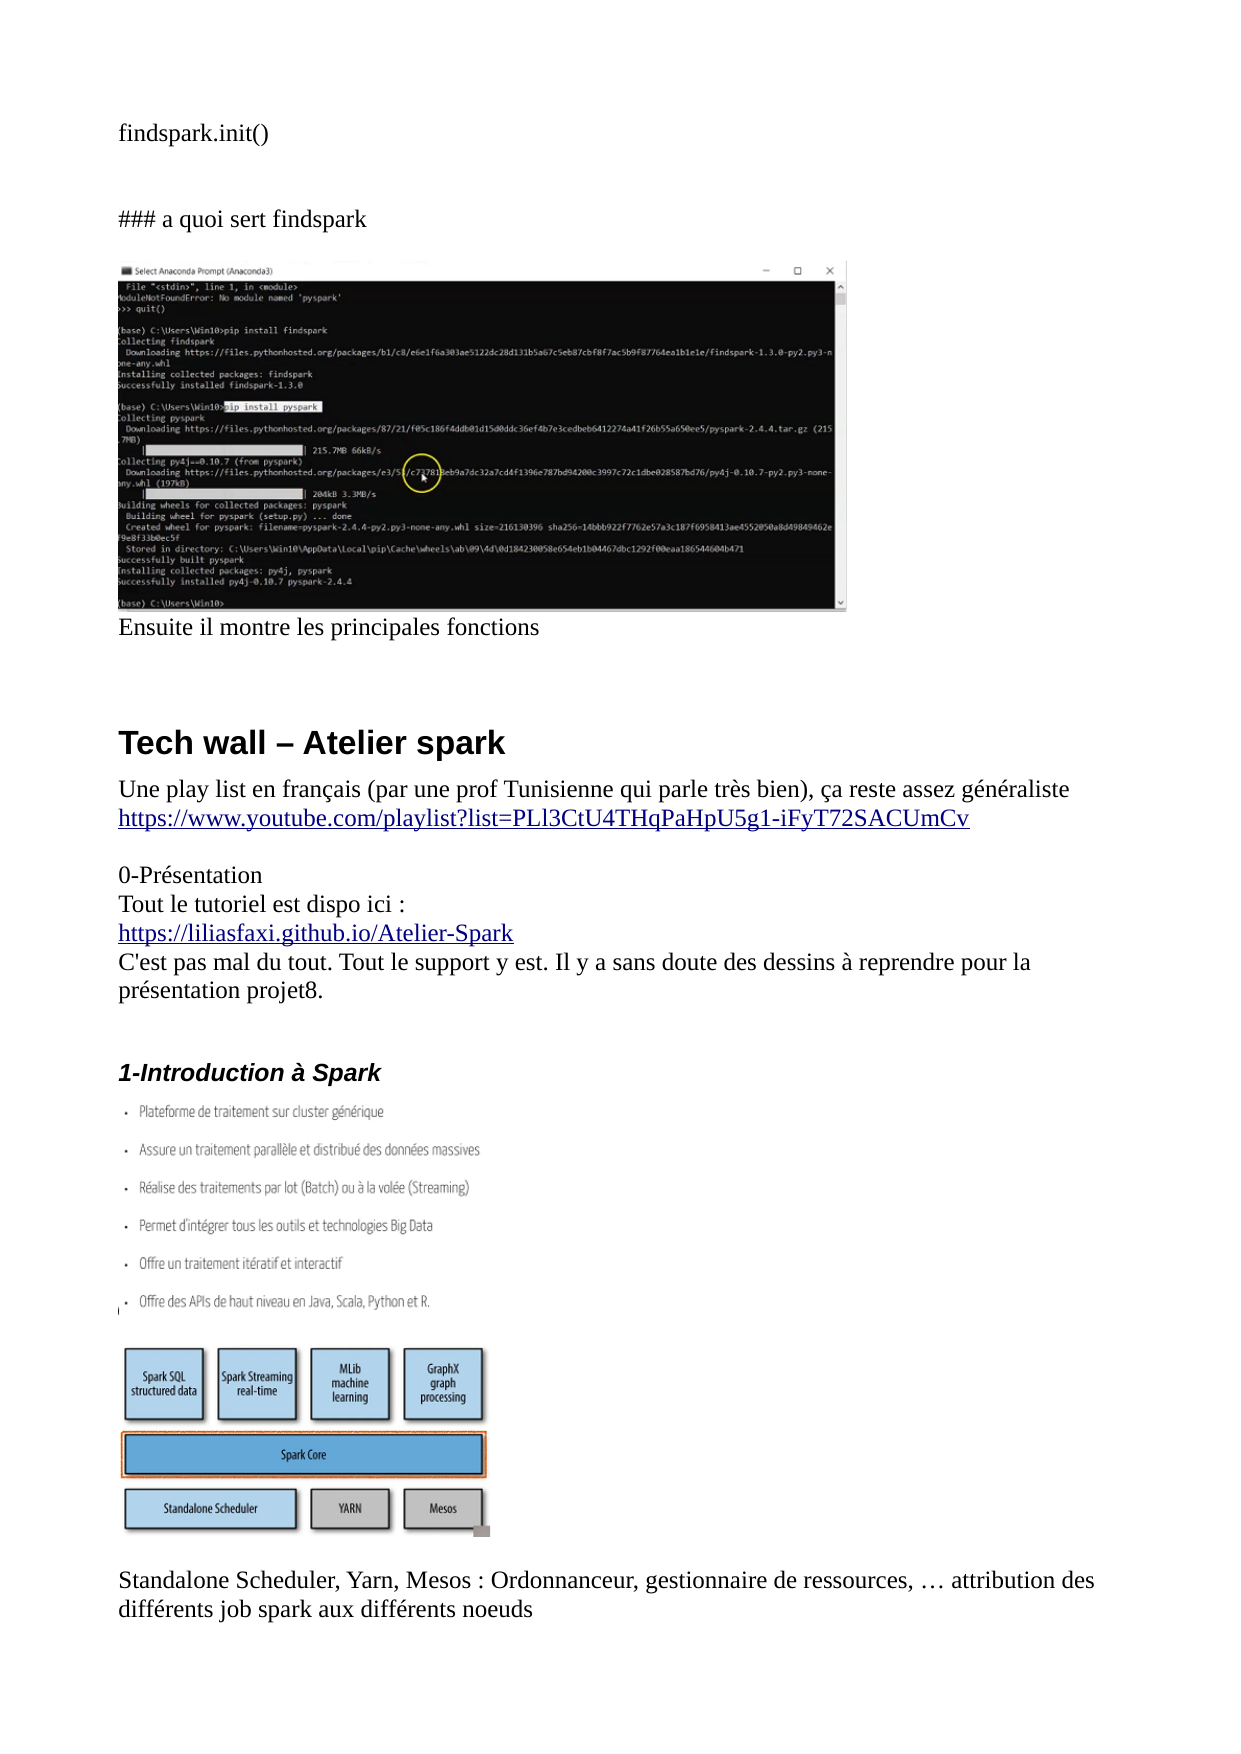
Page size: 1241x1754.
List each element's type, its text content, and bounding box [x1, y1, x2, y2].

text Tout le tutoriel est dispo ici : [118, 889, 1122, 918]
text Une play list en français (par une prof Tunisienne qui parle très bien), ça reste assez généraliste [118, 774, 1122, 803]
text findspark.init() [118, 118, 1122, 147]
picture [118, 1343, 490, 1537]
picture [118, 1099, 498, 1315]
text 0-Présentation [118, 861, 1122, 889]
text https://www.youtube.com/playlist?list=PLl3CtU4THqPaHpU5g1-iFyT72SACUmCv [118, 803, 1122, 832]
text Ensuite il montre les principales fonctions [118, 612, 1122, 641]
subtitle 1-Introduction à Spark [118, 1058, 1122, 1087]
subtitle Tech wall – Atelier spark [118, 723, 1122, 762]
picture [118, 261, 847, 612]
text ### a quoi sert findspark [118, 204, 1122, 233]
text C'est pas mal du tout. Tout le support y est. Il y a sans doute des dessins à reprendre pour la présentation projet8. [118, 947, 1122, 1004]
text https://liliasfaxi.github.io/Atelier-Spark [118, 918, 1122, 947]
text Standalone Scheduler, Yarn, Mesos : Ordonnanceur, gestionnaire de ressources, … attribution des différents job spark aux différents noeuds [118, 1565, 1122, 1622]
